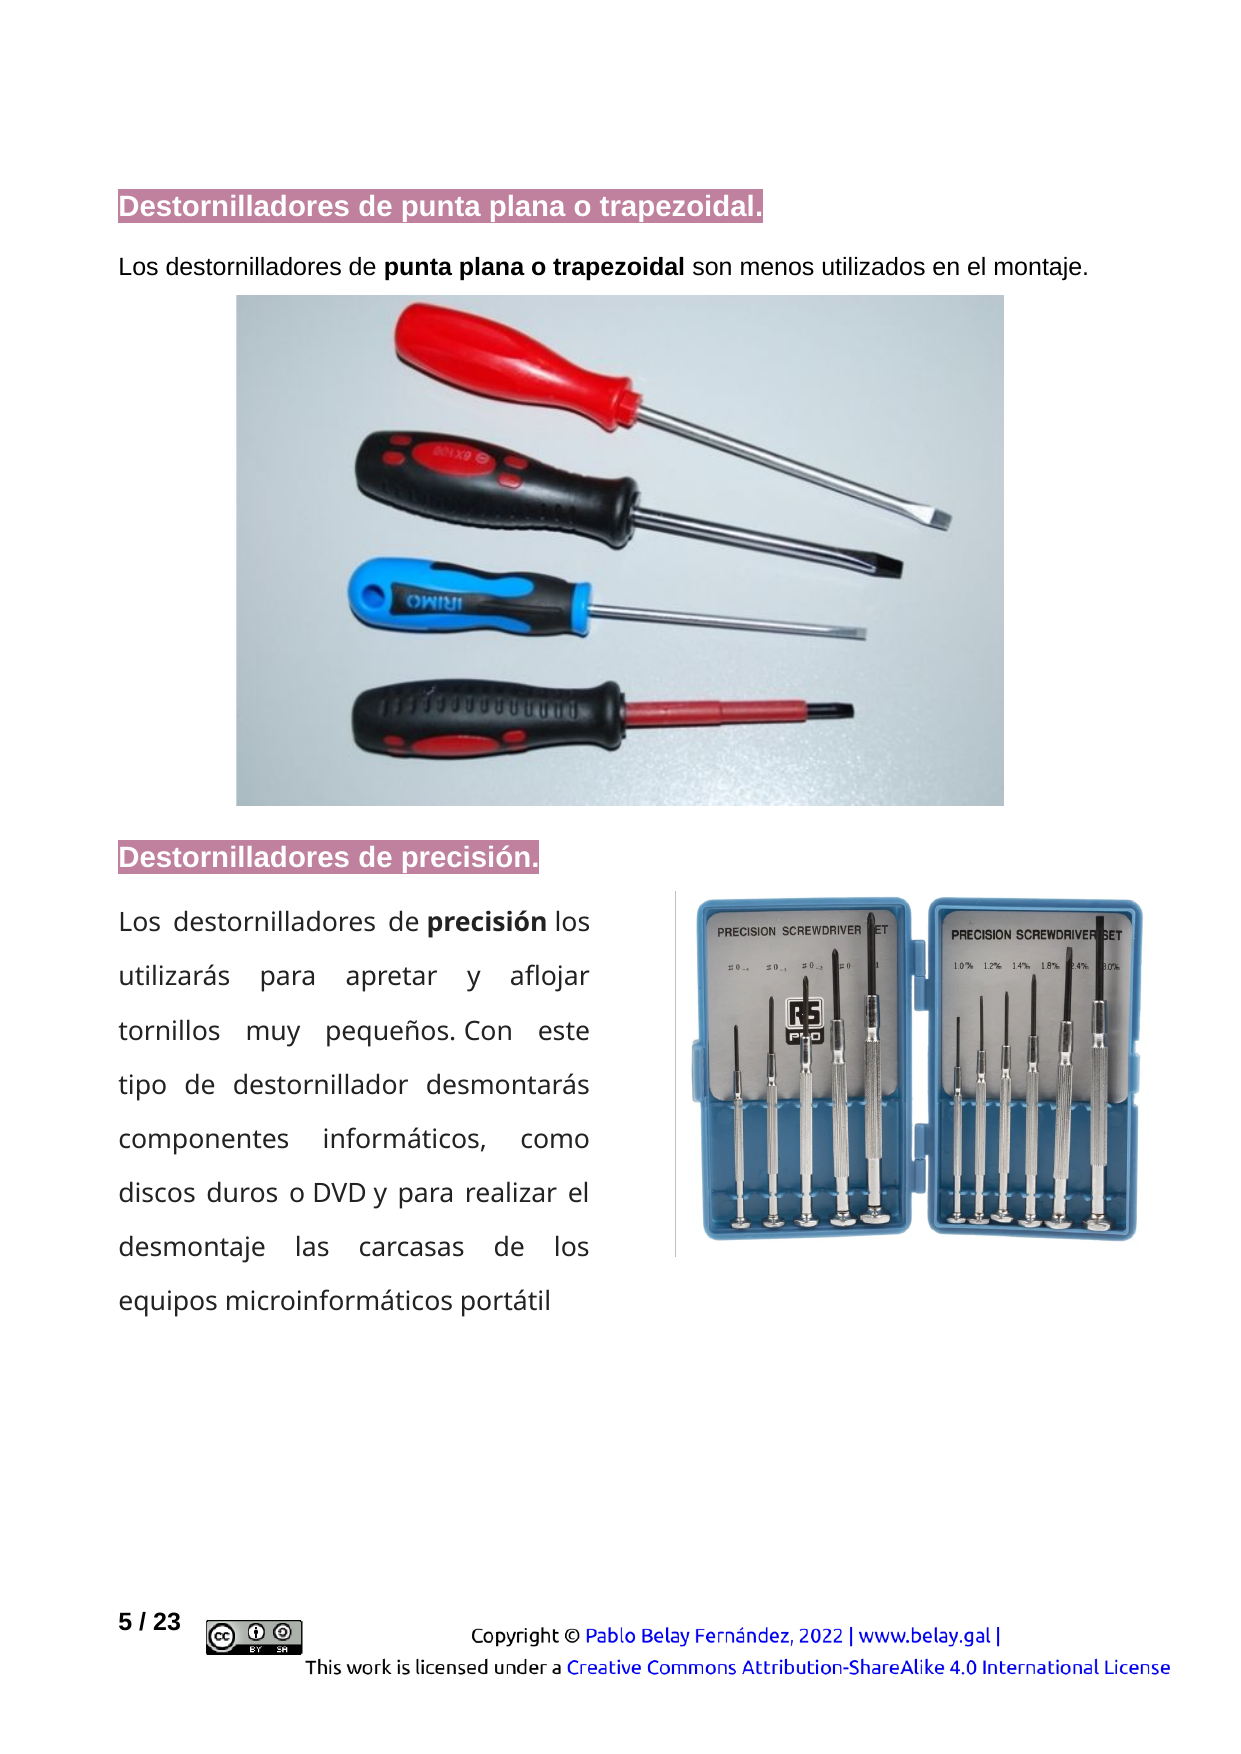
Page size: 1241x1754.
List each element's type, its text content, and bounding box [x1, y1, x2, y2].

picture [200, 1604, 1205, 1690]
subtitle Destornilladores de precisión. [358, 840, 531, 874]
picture [236, 295, 1004, 806]
subtitle Destornilladores de precisión. [539, 840, 1122, 874]
subtitle Destornilladores de punta plana o trapezoidal. [763, 189, 1122, 223]
subtitle Destornilladores de punta plana o trapezoidal. [358, 189, 755, 223]
text Los destornilladores de punta plana o trapezoidal son menos utilizados en el montaje. [118, 252, 1122, 281]
picture [589, 891, 1240, 1257]
text Los destornilladores de precisión los utilizarás para apretar y aflojar tornillos muy pequeños. Con este tipo de destornillador desmontarás componentes informáticos, como discos duros o DVD y para realizar el desmontaje las carcasas de los equipos microinformáticos portátil [118, 903, 1122, 1318]
